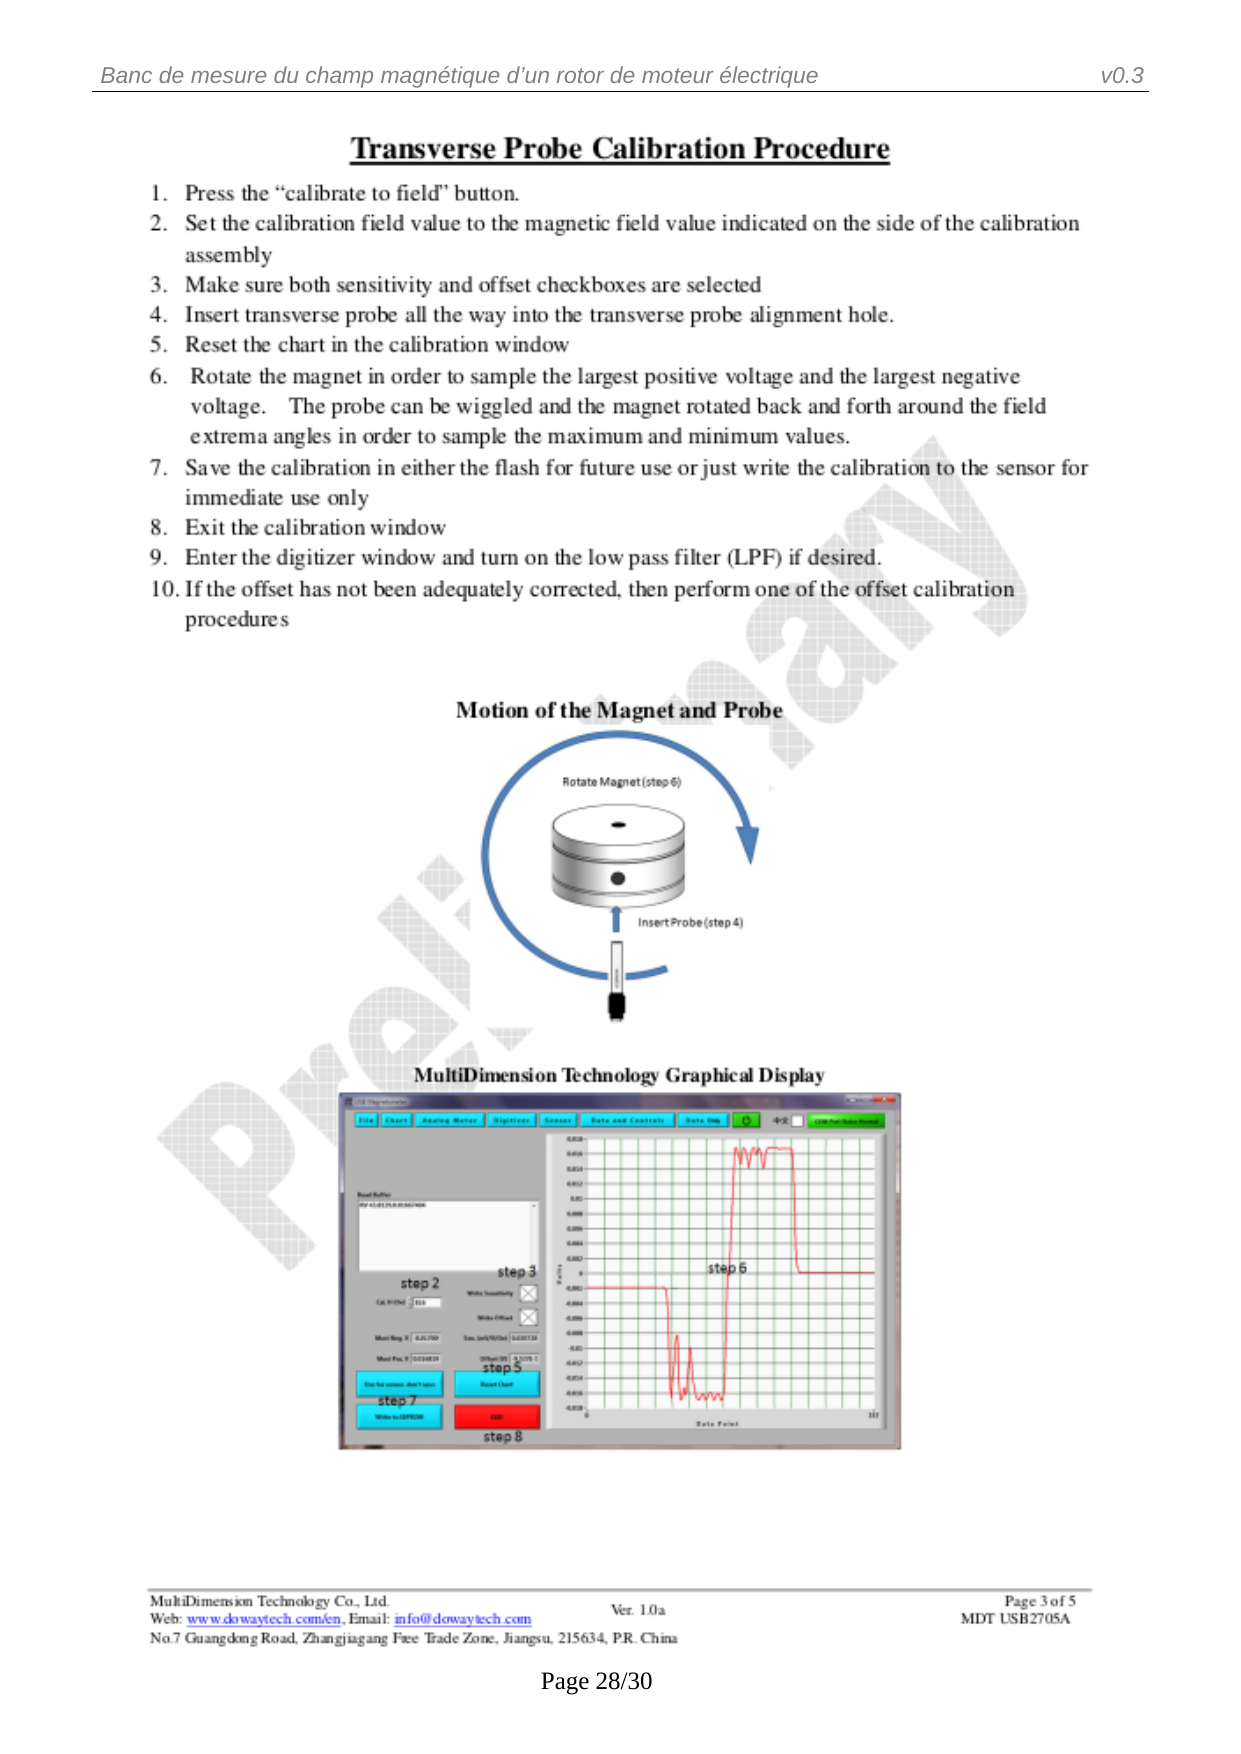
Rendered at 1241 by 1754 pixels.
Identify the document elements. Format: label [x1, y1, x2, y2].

picture [131, 120, 1109, 1661]
